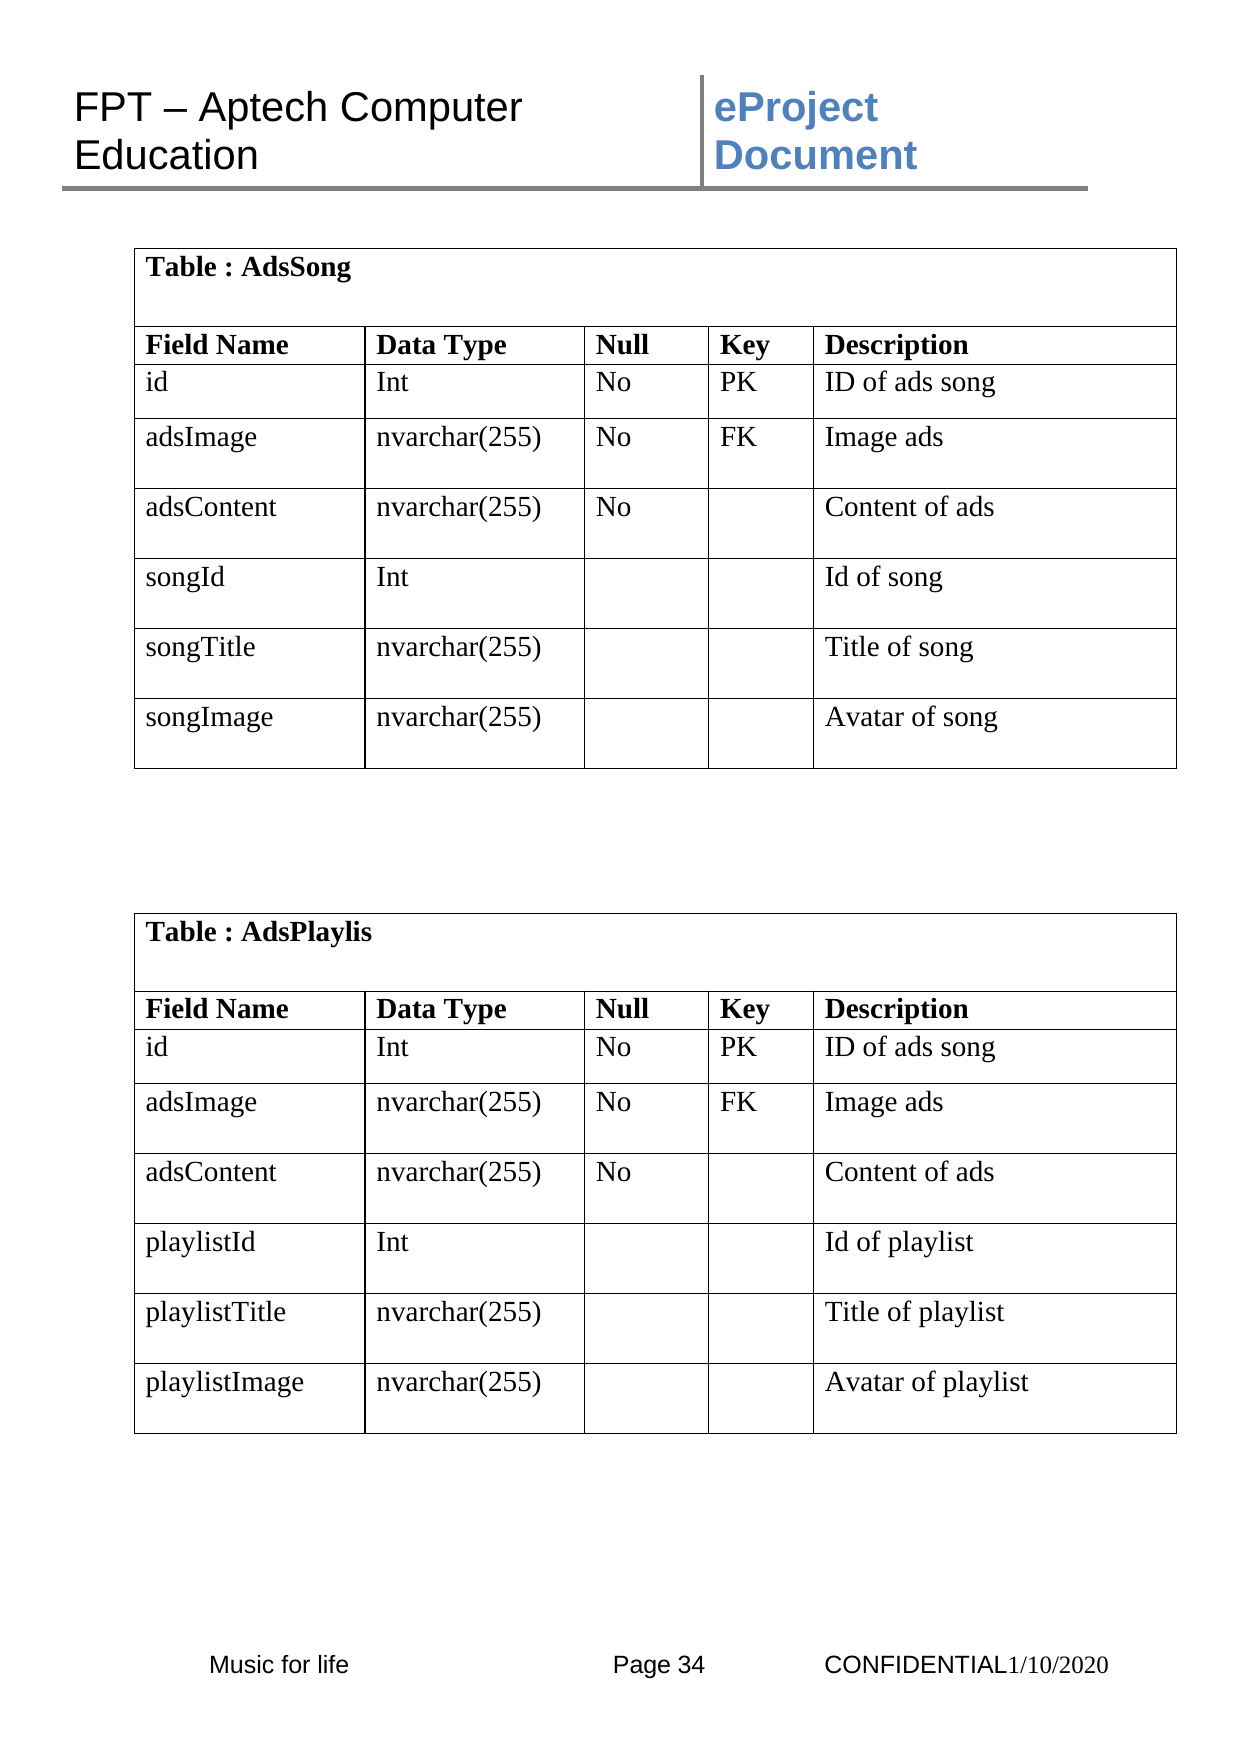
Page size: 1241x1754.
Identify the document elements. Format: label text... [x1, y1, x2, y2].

table_cell No [585, 1084, 708, 1153]
table_cell Field Name [135, 992, 364, 1028]
table_cell Title of playlist [814, 1294, 1176, 1363]
table_cell Int [366, 1030, 584, 1083]
table_cell [709, 1154, 813, 1223]
table_cell Description [814, 992, 1176, 1028]
table_cell Data Type [366, 327, 584, 363]
table_cell Id of song [814, 559, 1176, 628]
table_cell Int [366, 365, 584, 418]
table_cell nvarchar(255) [366, 1364, 584, 1433]
table_cell songImage [135, 699, 364, 768]
table_cell ID of ads song [814, 365, 1176, 418]
table_cell adsContent [135, 489, 364, 558]
table_cell nvarchar(255) [366, 1154, 584, 1223]
table_cell No [585, 365, 708, 418]
table_cell nvarchar(255) [366, 699, 584, 768]
table_cell [585, 1224, 708, 1293]
table_header Table : AdsSong [135, 249, 1176, 326]
table_cell nvarchar(255) [366, 419, 584, 488]
table_cell Content of ads [814, 489, 1176, 558]
table_cell Image ads [814, 419, 1176, 488]
table_cell Key [709, 327, 813, 363]
table_cell adsContent [135, 1154, 364, 1223]
table_cell No [585, 1030, 708, 1083]
table_cell No [585, 1154, 708, 1223]
table_cell Avatar of playlist [814, 1364, 1176, 1433]
table_cell FK [709, 1084, 813, 1153]
table_cell Description [814, 327, 1176, 363]
table_cell No [585, 489, 708, 558]
table_cell Data Type [366, 992, 584, 1028]
table_cell [585, 629, 708, 698]
table_cell [709, 489, 813, 558]
table_cell FK [709, 419, 813, 488]
table_cell No [585, 419, 708, 488]
table_cell Content of ads [814, 1154, 1176, 1223]
table_cell songId [135, 559, 364, 628]
table_cell [709, 559, 813, 628]
table_cell playlistId [135, 1224, 364, 1293]
table_cell [585, 699, 708, 768]
table_cell nvarchar(255) [366, 1294, 584, 1363]
table_cell id [135, 1030, 364, 1083]
table_cell [585, 1294, 708, 1363]
table_cell playlistTitle [135, 1294, 364, 1363]
table_cell Int [366, 559, 584, 628]
table_cell [585, 1364, 708, 1433]
table_header Table : AdsPlaylis [135, 914, 1176, 991]
table_cell Int [366, 1224, 584, 1293]
table_cell [709, 1294, 813, 1363]
table_cell Key [709, 992, 813, 1028]
table_cell PK [709, 365, 813, 418]
table_cell Avatar of song [814, 699, 1176, 768]
table_cell adsImage [135, 419, 364, 488]
table_cell Null [585, 327, 708, 363]
table_cell nvarchar(255) [366, 489, 584, 558]
table_cell [709, 1224, 813, 1293]
table_cell [709, 629, 813, 698]
table_cell Title of song [814, 629, 1176, 698]
table_cell playlistImage [135, 1364, 364, 1433]
table_cell [709, 699, 813, 768]
table_cell [585, 559, 708, 628]
table_cell id [135, 365, 364, 418]
table_cell Null [585, 992, 708, 1028]
table_cell nvarchar(255) [366, 629, 584, 698]
table_cell adsImage [135, 1084, 364, 1153]
table_cell nvarchar(255) [366, 1084, 584, 1153]
table_cell Field Name [135, 327, 364, 363]
table_cell [709, 1364, 813, 1433]
table_cell ID of ads song [814, 1030, 1176, 1083]
table_cell PK [709, 1030, 813, 1083]
table_cell Id of playlist [814, 1224, 1176, 1293]
table_cell Image ads [814, 1084, 1176, 1153]
table_cell songTitle [135, 629, 364, 698]
